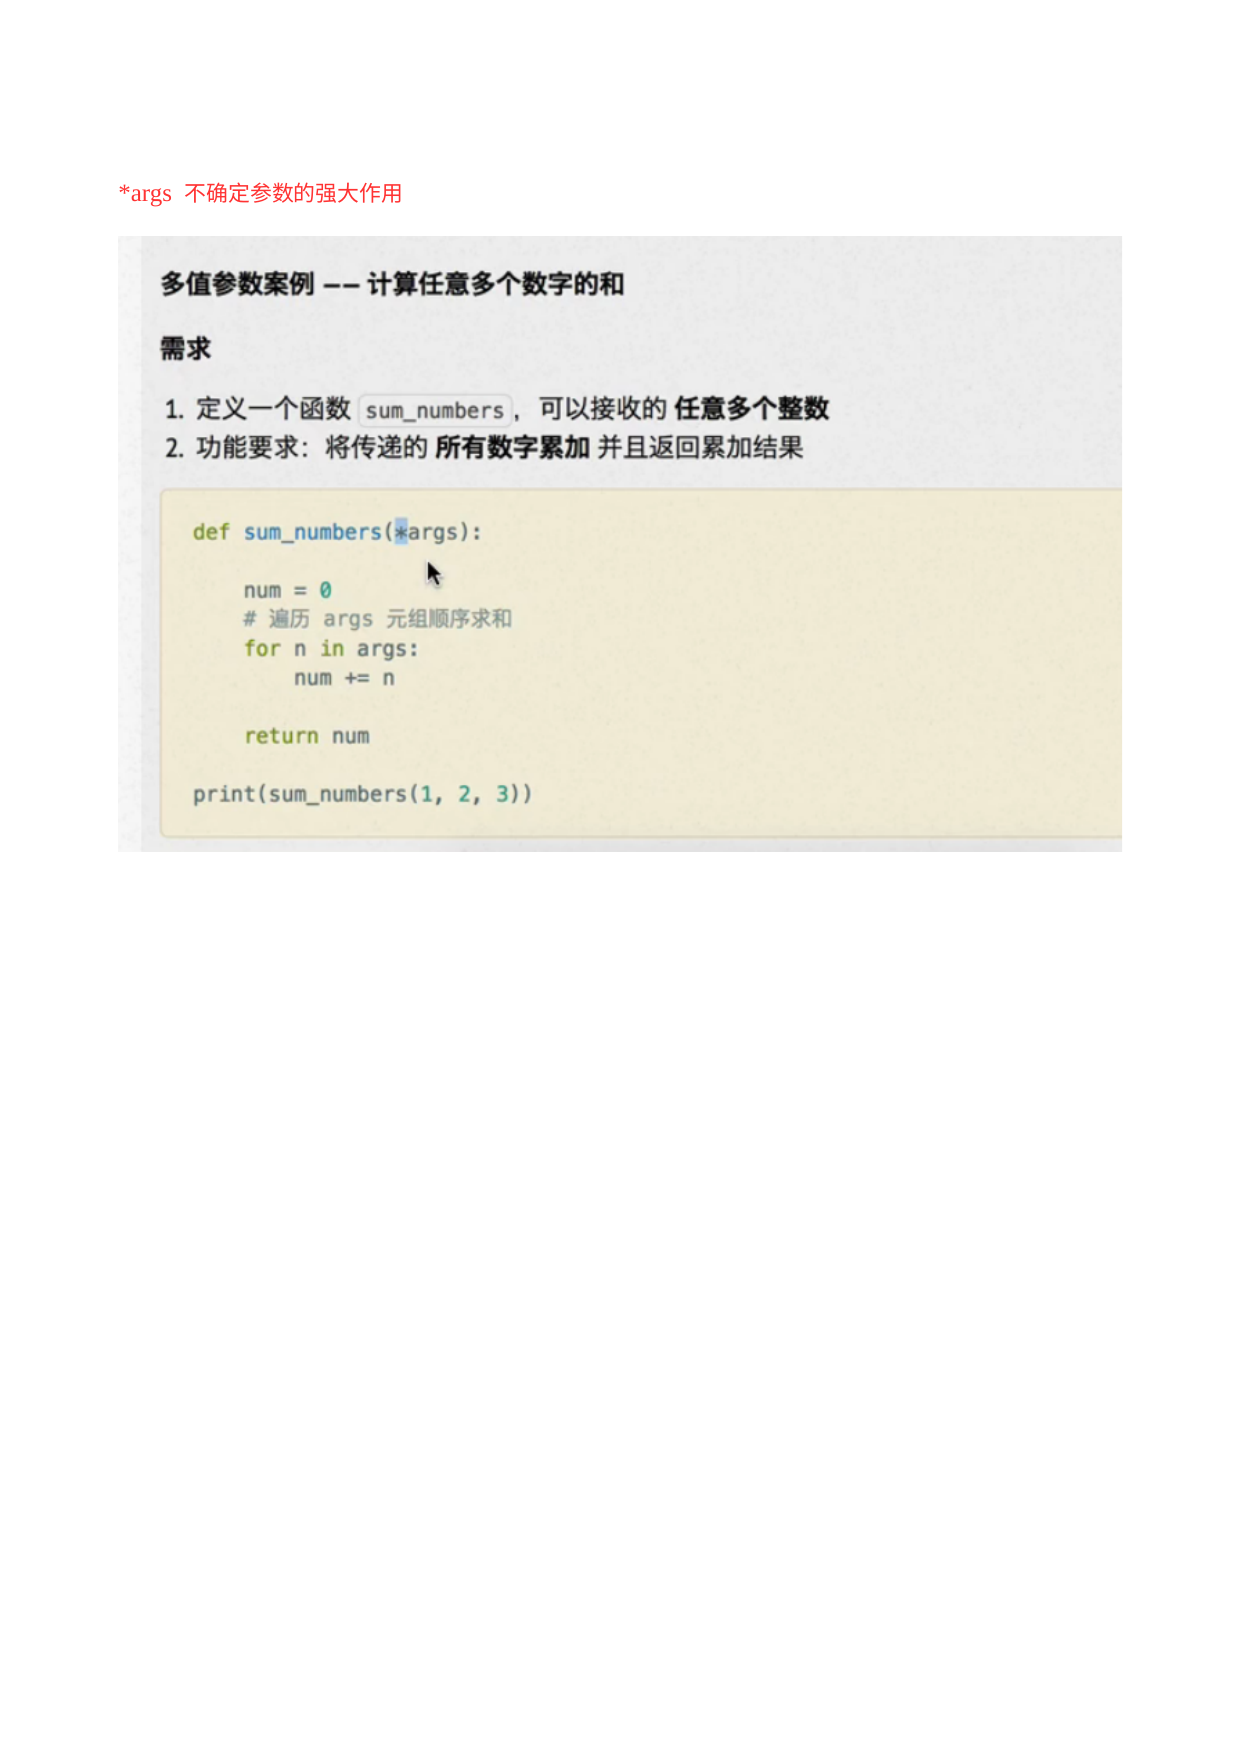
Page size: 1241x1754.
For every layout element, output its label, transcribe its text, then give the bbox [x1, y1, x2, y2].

text *args 不确定参数的强大作用 [118, 176, 1122, 207]
picture [118, 236, 1123, 852]
